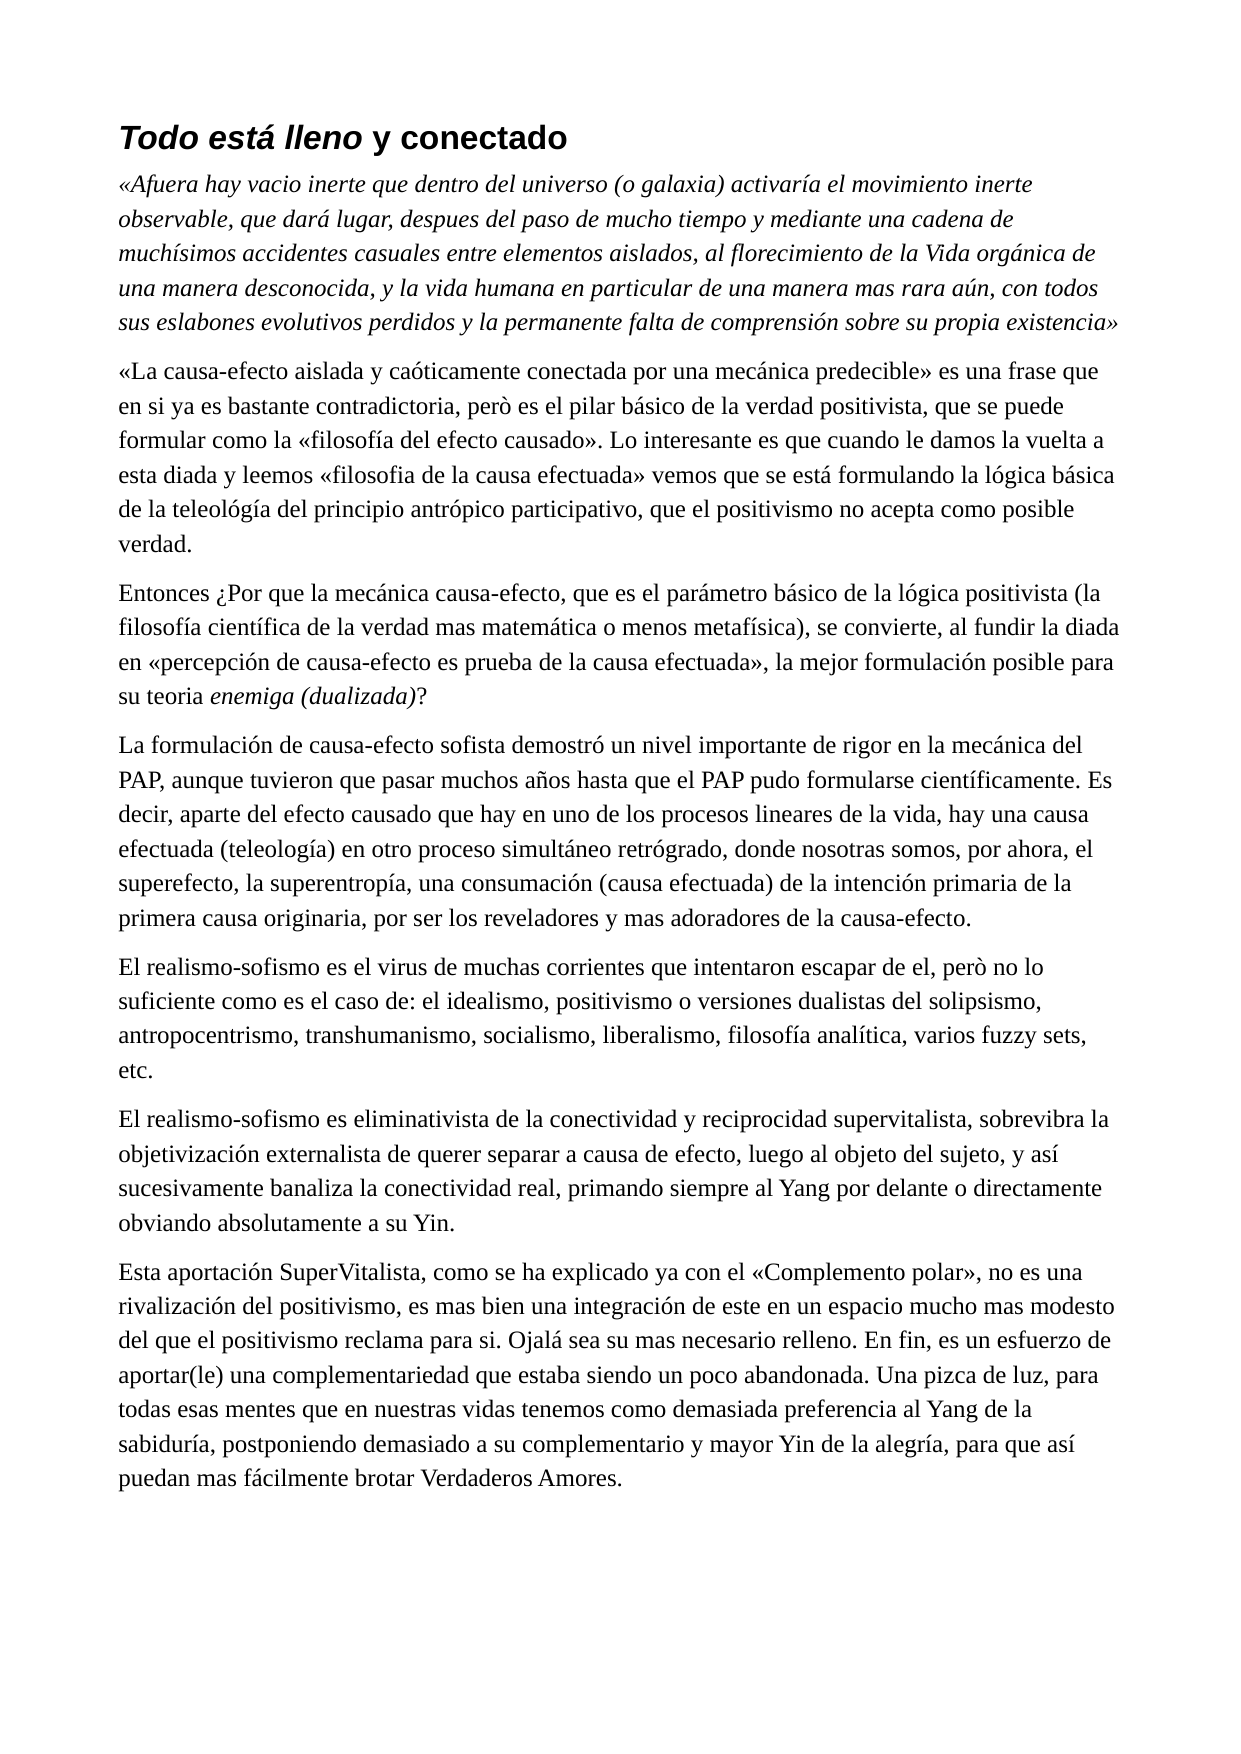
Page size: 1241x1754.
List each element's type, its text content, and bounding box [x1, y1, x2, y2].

text El realismo-sofismo es el virus de muchas corrientes que intentaron escapar de el, però no lo suficiente como es el caso de: el idealismo, positivismo o versiones dualistas del solipsismo, antropocentrismo, transhumanismo, socialismo, liberalismo, filosofía analítica, varios fuzzy sets, etc. [118, 952, 1122, 1084]
text La formulación de causa-efecto sofista demostró un nivel importante de rigor en la mecánica del PAP, aunque tuvieron que pasar muchos años hasta que el PAP pudo formularse científicamente. Es decir, aparte del efecto causado que hay en uno de los procesos lineares de la vida, hay una causa efectuada (teleología) en otro proceso simultáneo retrógrado, donde nosotras somos, por ahora, el superefecto, la superentropía, una consumación (causa efectuada) de la intención primaria de la primera causa originaria, por ser los reveladores y mas adoradores de la causa-efecto. [118, 730, 1122, 931]
text Esta aportación SuperVitalista, como se ha explicado ya con el «Complemento polar», no es una rivalización del positivismo, es mas bien una integración de este en un espacio mucho mas modesto del que el positivismo reclama para si. Ojalá sea su mas necesario relleno. En fin, es un esfuerzo de aportar(le) una complementariedad que estaba siendo un poco abandonada. Una pizca de luz, para todas esas mentes que en nuestras vidas tenemos como demasiada preferencia al Yang de la sabiduría, postponiendo demasiado a su complementario y mayor Yin de la alegría, para que así puedan mas fácilmente brotar Verdaderos Amores. [118, 1257, 1122, 1492]
text «Afuera hay vacio inerte que dentro del universo (o galaxia) activaría el movimiento inerte observable, que dará lugar, despues del paso de mucho tiempo y mediante una cadena de muchísimos accidentes casuales entre elementos aislados, al florecimiento de la Vida orgánica de una manera desconocida, y la vida humana en particular de una manera mas rara aún, con todos sus eslabones evolutivos perdidos y la permanente falta de comprensión sobre su propia existencia» [118, 169, 1122, 336]
text El realismo-sofismo es eliminativista de la conectividad y reciprocidad supervitalista, sobrevibra la objetivización externalista de querer separar a causa de efecto, luego al objeto del sujeto, y así sucesivamente banaliza la conectividad real, primando siempre al Yang por delante o directamente obviando absolutamente a su Yin. [118, 1104, 1122, 1236]
text Entonces ¿Por que la mecánica causa-efecto, que es el parámetro básico de la lógica positivista (la filosofía científica de la verdad mas matemática o menos metafísica), se convierte, al fundir la diada en «percepción de causa-efecto es prueba de la causa efectuada», la mejor formulación posible para su teoria enemiga (dualizada)? [118, 578, 1122, 710]
text «La causa-efecto aislada y caóticamente conectada por una mecánica predecible» es una frase que en si ya es bastante contradictoria, però es el pilar básico de la verdad positivista, que se puede formular como la «filosofía del efecto causado». Lo interesante es que cuando le damos la vuelta a esta diada y leemos «filosofia de la causa efectuada» vemos que se está formulando la lógica básica de la teleológía del principio antrópico participativo, que el positivismo no acepta como posible verdad. [118, 356, 1122, 557]
subtitle Todo está lleno y conectado [118, 118, 1122, 157]
